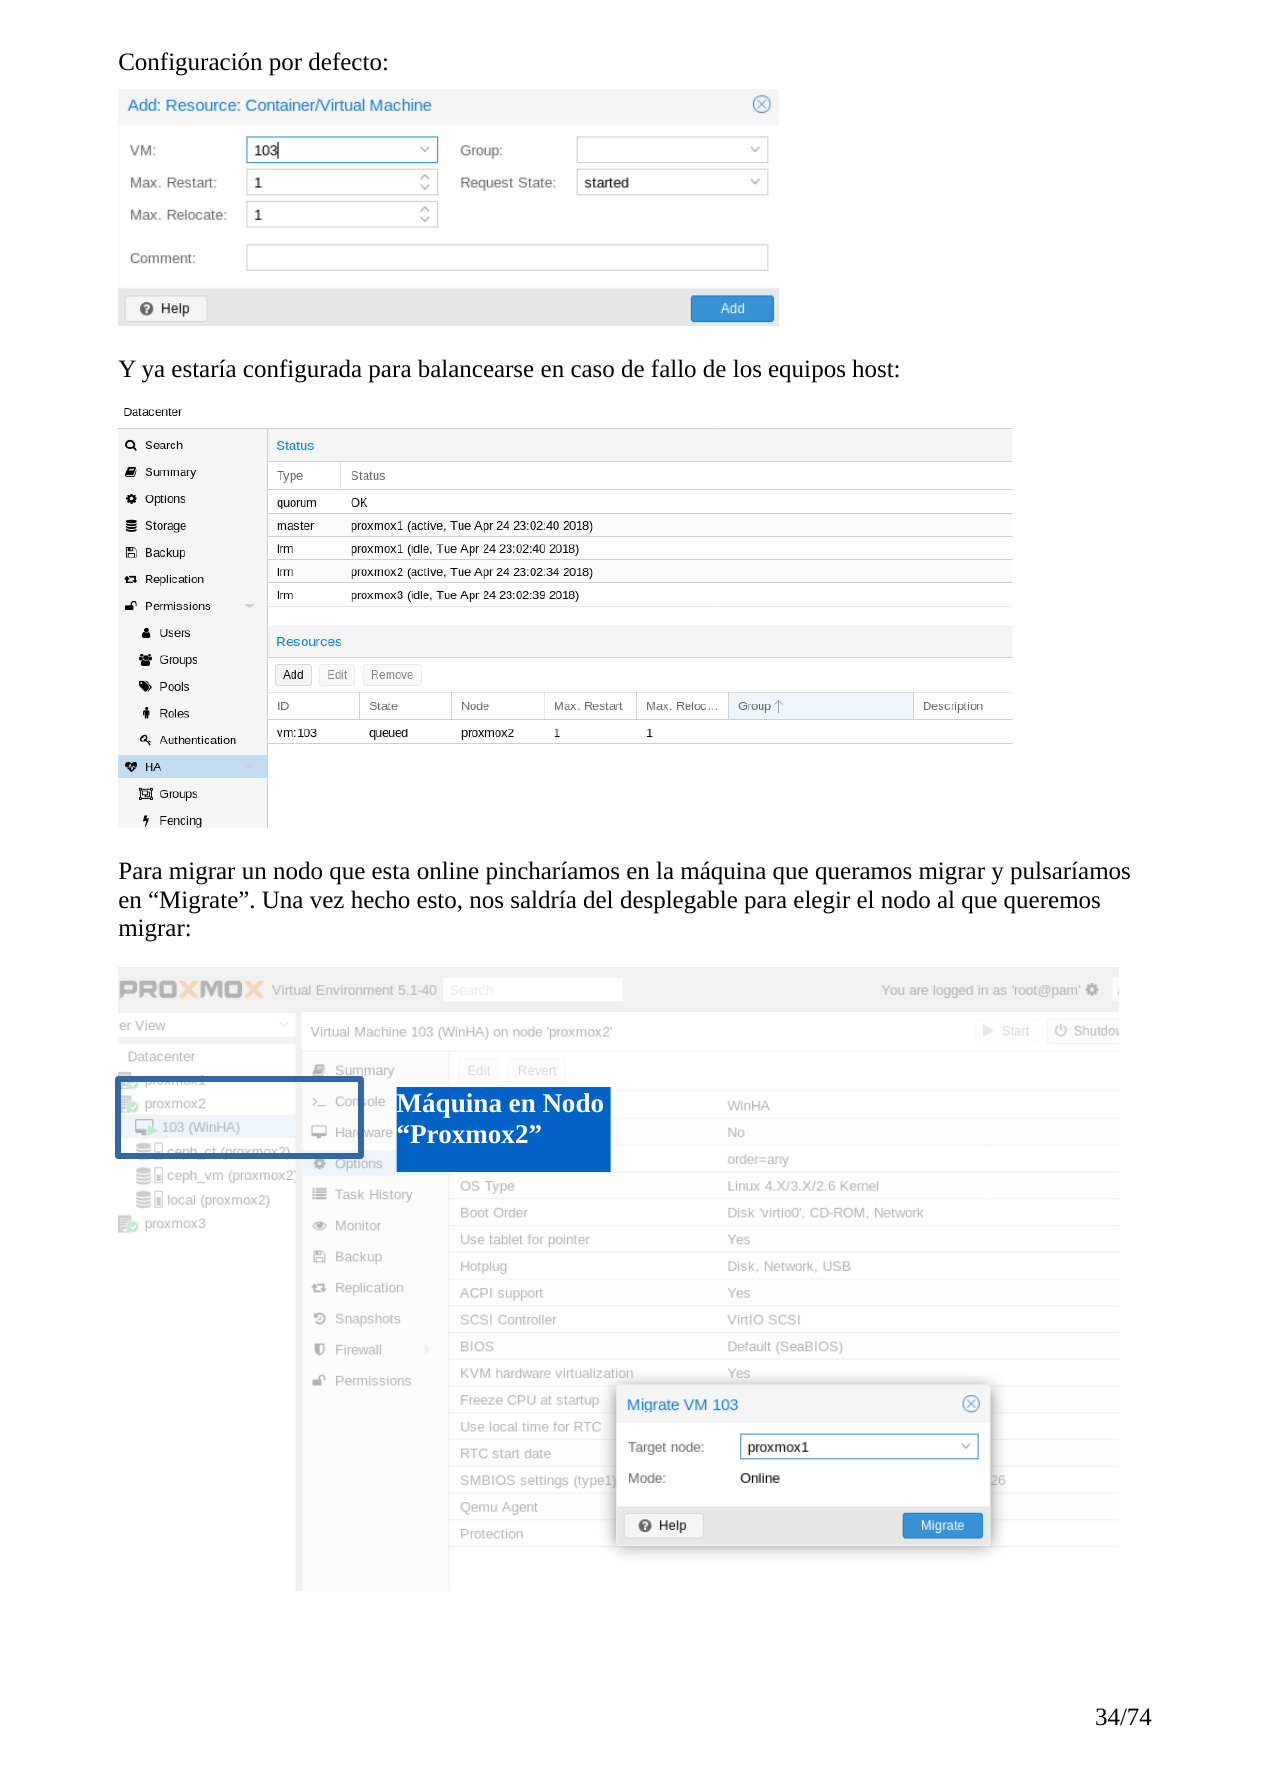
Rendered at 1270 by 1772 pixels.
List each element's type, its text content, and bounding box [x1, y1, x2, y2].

text Para migrar un nodo que esta online pincharíamos en la máquina que queramos migrar y pulsaríamos en “Migrate”. Una vez hecho esto, nos saldría del desplegable para elegir el nodo al que queremos migrar: [118, 856, 1152, 942]
picture [118, 967, 1120, 1591]
picture [121, 1082, 358, 1153]
text Y ya estaría configurada para balancearse en caso de fallo de los equipos host: [118, 354, 1152, 383]
picture [118, 89, 780, 326]
picture [118, 397, 1013, 828]
text Configuración por defecto: [118, 47, 1152, 76]
